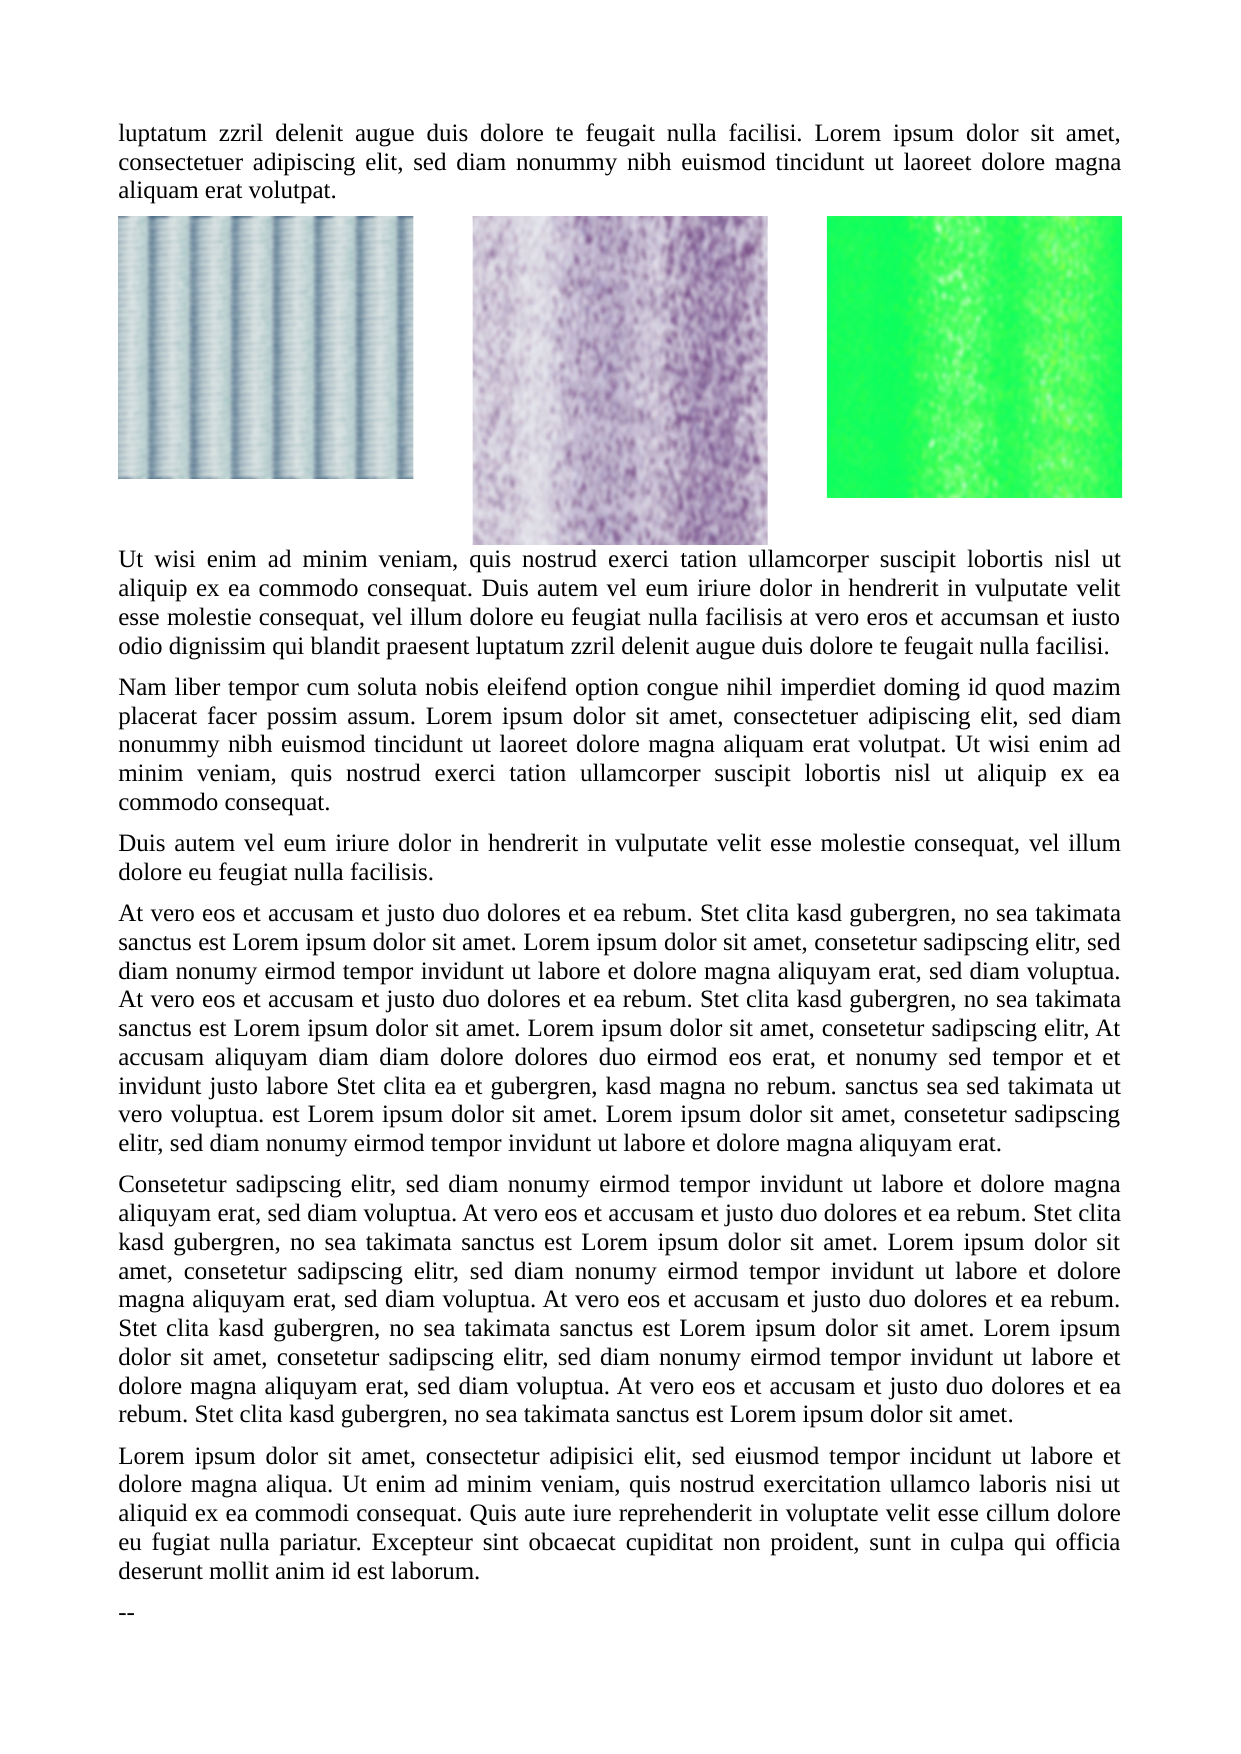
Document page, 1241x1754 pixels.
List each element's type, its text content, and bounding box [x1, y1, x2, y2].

picture [118, 216, 414, 479]
text -- [118, 1597, 1122, 1626]
text Nam liber tempor cum soluta nobis eleifend option congue nihil imperdiet doming id quod mazim placerat facer possim assum. Lorem ipsum dolor sit amet, consectetuer adipiscing elit, sed diam nonummy nibh euismod tincidunt ut laoreet dolore magna aliquam erat volutpat. Ut wisi enim ad minim veniam, quis nostrud exerci tation ullamcorper suscipit lobortis nisl ut aliquip ex ea commodo consequat. [118, 672, 1122, 816]
text Lorem ipsum dolor sit amet, consectetur adipisici elit, sed eiusmod tempor incidunt ut labore et dolore magna aliqua. Ut enim ad minim veniam, quis nostrud exercitation ullamco laboris nisi ut aliquid ex ea commodi consequat. Quis aute iure reprehenderit in voluptate velit esse cillum dolore eu fugiat nulla pariatur. Excepteur sint obcaecat cupiditat non proident, sunt in culpa qui officia deserunt mollit anim id est laborum. [118, 1441, 1122, 1584]
text Ut wisi enim ad minim veniam, quis nostrud exerci tation ullamcorper suscipit lobortis nisl ut aliquip ex ea commodo consequat. Duis autem vel eum iriure dolor in hendrerit in vulputate velit esse molestie consequat, vel illum dolore eu feugiat nulla facilisis at vero eros et accumsan et iusto odio dignissim qui blandit praesent luptatum zzril delenit augue duis dolore te feugait nulla facilisi. [118, 217, 1122, 659]
text At vero eos et accusam et justo duo dolores et ea rebum. Stet clita kasd gubergren, no sea takimata sanctus est Lorem ipsum dolor sit amet. Lorem ipsum dolor sit amet, consetetur sadipscing elitr, sed diam nonumy eirmod tempor invidunt ut labore et dolore magna aliquyam erat, sed diam voluptua. At vero eos et accusam et justo duo dolores et ea rebum. Stet clita kasd gubergren, no sea takimata sanctus est Lorem ipsum dolor sit amet. Lorem ipsum dolor sit amet, consetetur sadipscing elitr, At accusam aliquyam diam diam dolore dolores duo eirmod eos erat, et nonumy sed tempor et et invidunt justo labore Stet clita ea et gubergren, kasd magna no rebum. sanctus sea sed takimata ut vero voluptua. est Lorem ipsum dolor sit amet. Lorem ipsum dolor sit amet, consetetur sadipscing elitr, sed diam nonumy eirmod tempor invidunt ut labore et dolore magna aliquyam erat. [118, 898, 1122, 1157]
text Duis autem vel eum iriure dolor in hendrerit in vulputate velit esse molestie consequat, vel illum dolore eu feugiat nulla facilisis. [118, 828, 1122, 886]
picture [472, 216, 768, 545]
text luptatum zzril delenit augue duis dolore te feugait nulla facilisi. Lorem ipsum dolor sit amet, consectetuer adipiscing elit, sed diam nonummy nibh euismod tincidunt ut laoreet dolore magna aliquam erat volutpat. [118, 118, 1122, 204]
picture [826, 216, 1123, 498]
text Consetetur sadipscing elitr, sed diam nonumy eirmod tempor invidunt ut labore et dolore magna aliquyam erat, sed diam voluptua. At vero eos et accusam et justo duo dolores et ea rebum. Stet clita kasd gubergren, no sea takimata sanctus est Lorem ipsum dolor sit amet. Lorem ipsum dolor sit amet, consetetur sadipscing elitr, sed diam nonumy eirmod tempor invidunt ut labore et dolore magna aliquyam erat, sed diam voluptua. At vero eos et accusam et justo duo dolores et ea rebum. Stet clita kasd gubergren, no sea takimata sanctus est Lorem ipsum dolor sit amet. Lorem ipsum dolor sit amet, consetetur sadipscing elitr, sed diam nonumy eirmod tempor invidunt ut labore et dolore magna aliquyam erat, sed diam voluptua. At vero eos et accusam et justo duo dolores et ea rebum. Stet clita kasd gubergren, no sea takimata sanctus est Lorem ipsum dolor sit amet. [118, 1169, 1122, 1428]
